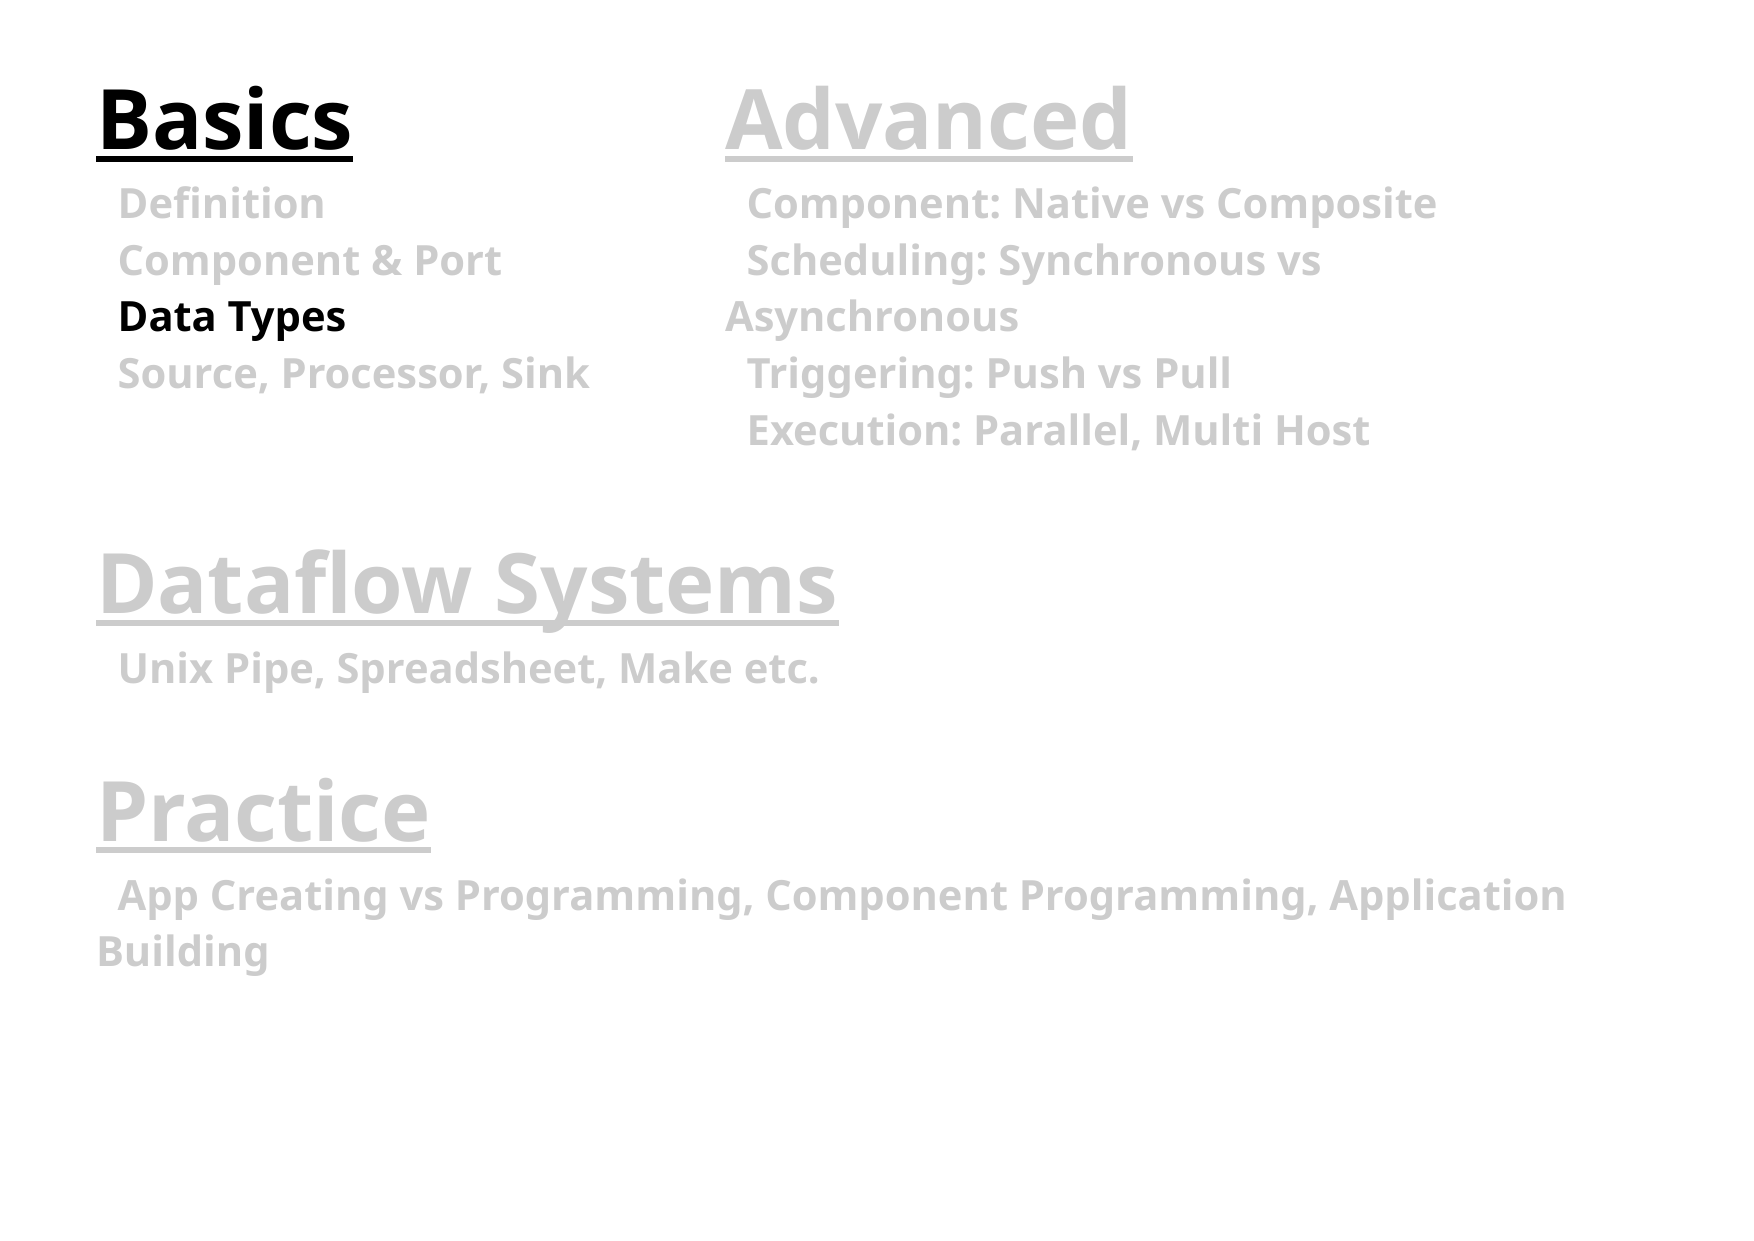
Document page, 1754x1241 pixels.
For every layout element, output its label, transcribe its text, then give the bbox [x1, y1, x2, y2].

table_cell Definition Component & Port Data Types Source, Processor, Sink [96, 174, 725, 468]
text App Creating vs Programming, Component Programming, Application Building [96, 866, 1699, 979]
table_header Advanced [725, 60, 1613, 174]
text Dataflow Systems [96, 525, 1699, 638]
table_header Basics [96, 60, 725, 174]
text Unix Pipe, Spreadsheet, Make etc. [96, 638, 1699, 695]
text Practice [96, 695, 1699, 866]
table_cell Component: Native vs Composite Scheduling: Synchronous vs Asynchronous Triggering: Push vs Pull Execution: Parallel, Multi Host [725, 174, 1613, 468]
